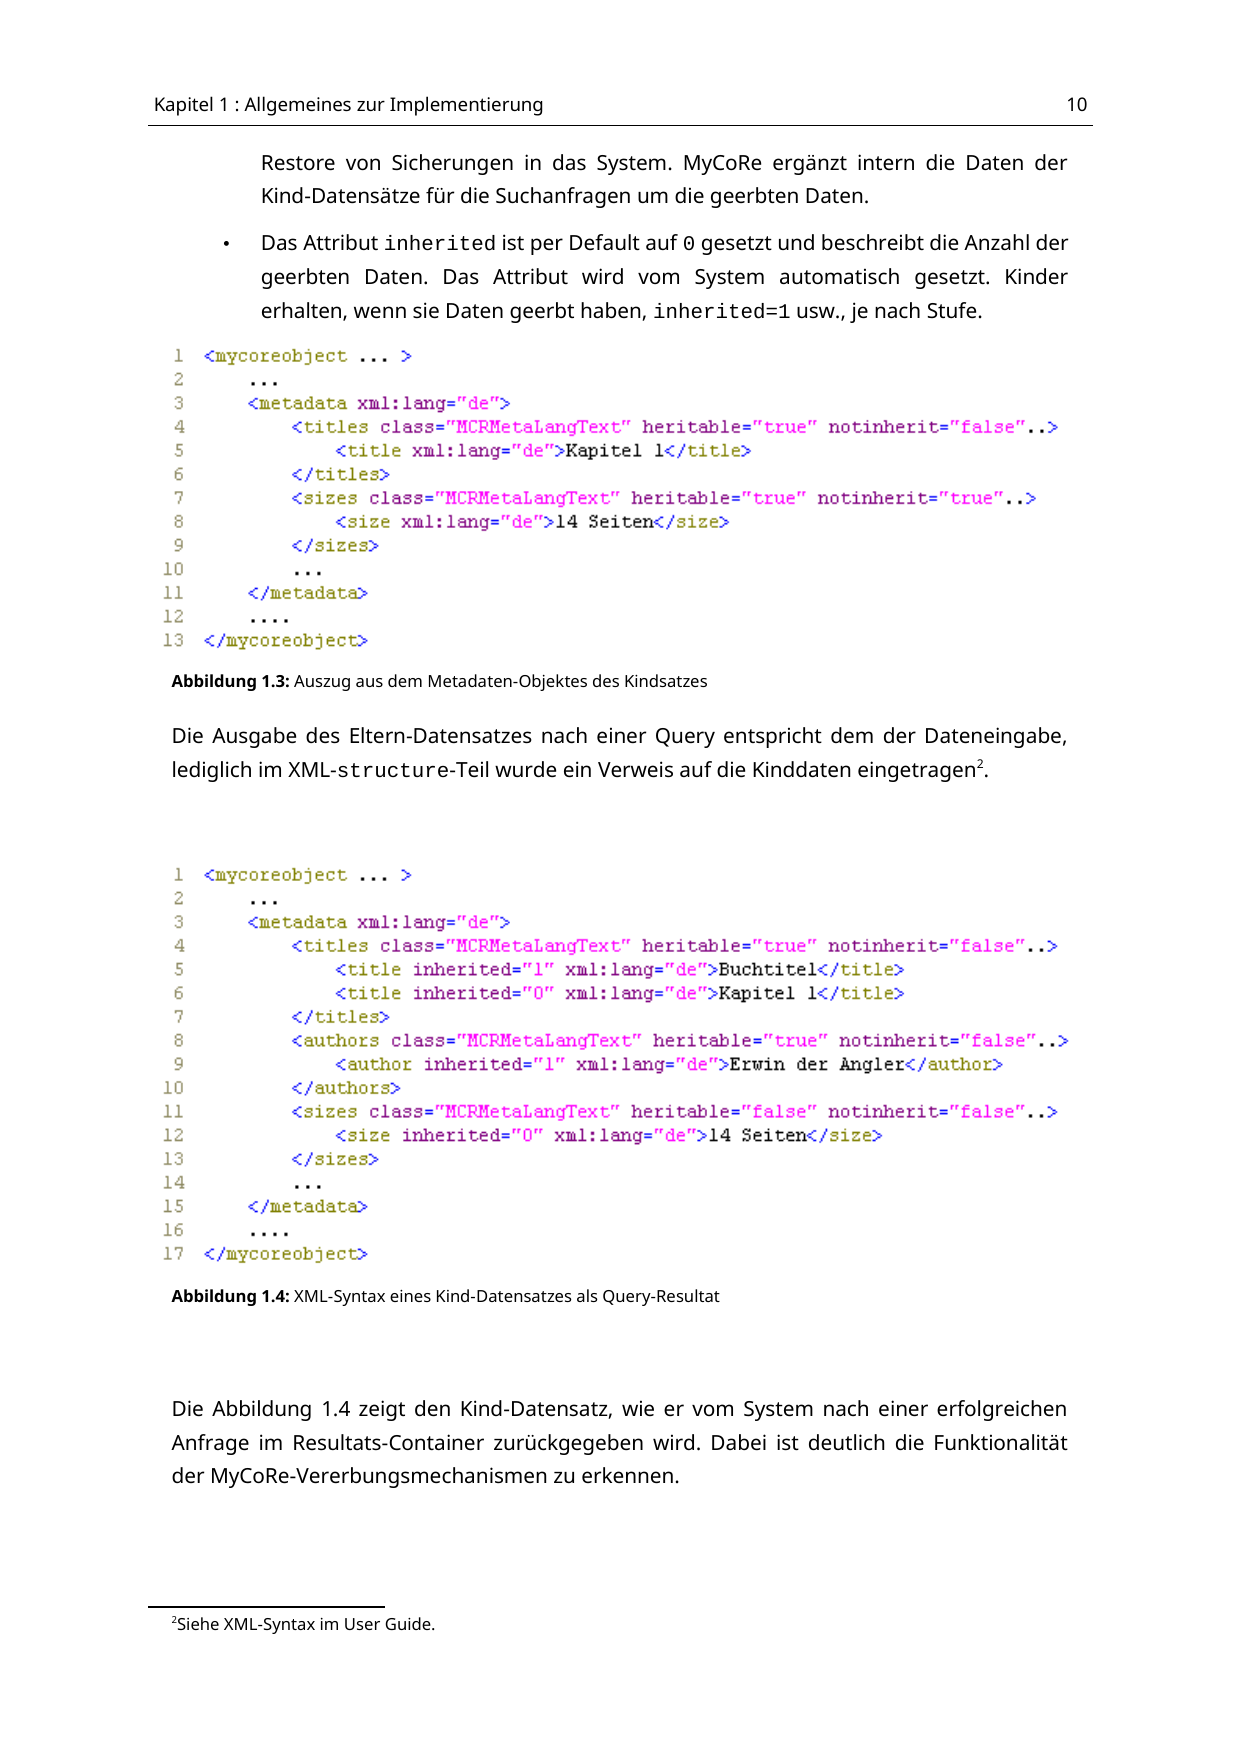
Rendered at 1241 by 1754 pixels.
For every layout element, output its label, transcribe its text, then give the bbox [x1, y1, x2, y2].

text Die Abbildung 1.4 zeigt den Kind-Datensatz, wie er vom System nach einer erfolgreichen Anfrage im Resultats-Container zurückgegeben wird. Dabei ist deutlich die Funktionalität der MyCoRe-Vererbungsmechanismen zu erkennen. [171, 1394, 1069, 1490]
text Die Ausgabe des Eltern-Datensatzes nach einer Query entspricht dem der Dateneingabe, lediglich im XML-structure-Teil wurde ein Verweis auf die Kinddaten eingetragen. [148, 343, 1090, 784]
list Das Attribut inherited ist per Default auf 0 gesetzt und beschreibt die Anzahl der geerbten Daten. Das Attribut wird vom System automatisch gesetzt. Kinder erhalten, wenn sie Daten geerbt haben, inherited=1 usw., je nach Stufe. [185, 228, 1069, 324]
text Siehe XML-Syntax im User Guide. [171, 1613, 1069, 1636]
text Abbildung 1.4: XML-Syntax eines Kind-Datensatzes als Query-Resultat [171, 1268, 1075, 1307]
text Abbildung 1.3: Auszug aus dem Metadaten-Objektes des Kindsatzes [171, 653, 1066, 692]
list Restore von Sicherungen in das System. MyCoRe ergänzt intern die Daten der Kind-Datensätze für die Suchanfragen um die geerbten Daten. [185, 148, 1069, 210]
